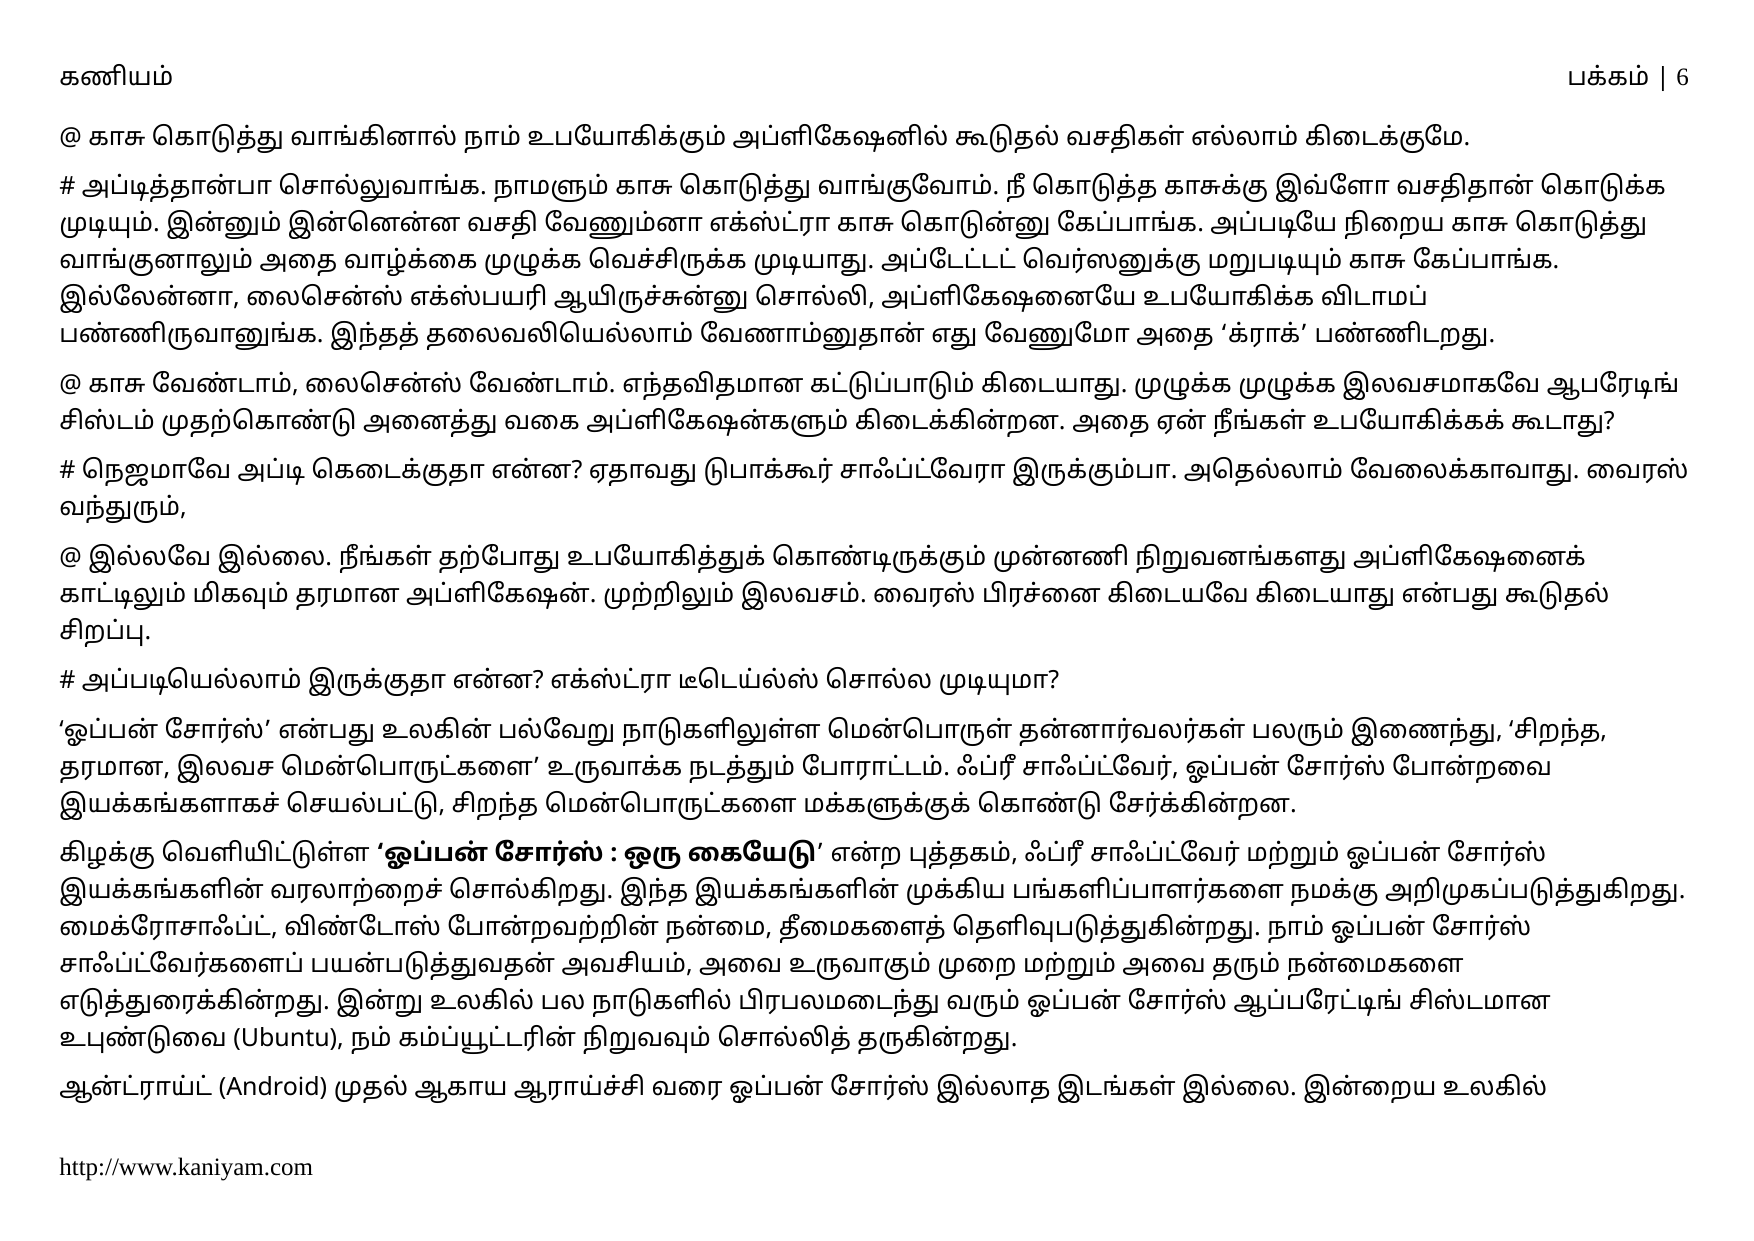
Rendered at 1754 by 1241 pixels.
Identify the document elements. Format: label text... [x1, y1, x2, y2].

text # அப்படியெல்லாம் இருக்குதா என்ன? எக்ஸ்ட்ரா டீடெய்ல்ஸ் சொல்ல முடியுமா? [59, 662, 1695, 699]
text ஆன்ட்ராய்ட் (Android) முதல் ஆகாய ஆராய்ச்சி வரை ஓப்பன் சோர்ஸ் இல்லாத இடங்கள் இல்லை. இன்றைய உலகில் [59, 1069, 1695, 1106]
text # அப்டித்தான்பா சொல்லுவாங்க. நாமளும் காசு கொடுத்து வாங்குவோம். நீ கொடுத்த காசுக்கு இவ்ளோ வசதிதான் கொடுக்க முடியும். இன்னும் இன்னென்ன வசதி வேணும்னா எக்ஸ்ட்ரா காசு கொடுன்னு கேப்பாங்க. அப்படியே நிறைய காசு கொடுத்து வாங்குனாலும் அதை வாழ்க்கை முழுக்க வெச்சிருக்க முடியாது. அப்டேட்டட் வெர்ஸனுக்கு மறுபடியும் காசு கேப்பாங்க. இல்லேன்னா, லைசென்ஸ் எக்ஸ்பயரி ஆயிருச்சுன்னு சொல்லி, அப்ளிகேஷனையே உபயோகிக்க விடாமப் பண்ணிருவானுங்க. இந்தத் தலைவலியெல்லாம் வேணாம்னுதான் எது வேணுமோ அதை ‘க்ராக்’ பண்ணிடறது. [59, 168, 1695, 353]
text @ இல்லவே இல்லை. நீங்கள் தற்போது உபயோகித்துக் கொண்டிருக்கும் முன்னணி நிறுவனங்களது அப்ளிகேஷனைக் காட்டிலும் மிகவும் தரமான அப்ளிகேஷன். முற்றிலும் இலவசம். வைரஸ் பிரச்னை கிடையவே கிடையாது என்பது கூடுதல் சிறப்பு. [59, 538, 1695, 649]
text # நெஜமாவே அப்டி கெடைக்குதா என்ன? ஏதாவது டுபாக்கூர் சாஃப்ட்வேரா இருக்கும்பா. அதெல்லாம் வேலைக்காவாது. வைரஸ் வந்துரும், [59, 452, 1695, 526]
text @ காசு வேண்டாம், லைசென்ஸ் வேண்டாம். எந்தவிதமான கட்டுப்பாடும் கிடையாது. முழுக்க முழுக்க இலவசமாகவே ஆபரேடிங் சிஸ்டம் முதற்கொண்டு அனைத்து வகை அப்ளிகேஷன்களும் கிடைக்கின்றன. அதை ஏன் நீங்கள் உபயோகிக்கக் கூடாது? [59, 365, 1695, 439]
text கிழக்கு வெளியிட்டுள்ள ‘ஓப்பன் சோர்ஸ் : ஒரு கையேடு’ என்ற புத்தகம், ஃப்ரீ சாஃப்ட்வேர் மற்றும் ஓப்பன் சோர்ஸ் இயக்கங்களின் வரலாற்றைச் சொல்கிறது. இந்த இயக்கங்களின் முக்கிய பங்களிப்பாளர்களை நமக்கு அறிமுகப்படுத்துகிறது. மைக்ரோசாஃப்ட், விண்டோஸ் போன்றவற்றின் நன்மை, தீமைகளைத் தெளிவுபடுத்துகின்றது. நாம் ஓப்பன் சோர்ஸ் சாஃப்ட்வேர்களைப் பயன்படுத்துவதன் அவசியம், அவை உருவாகும் முறை மற்றும் அவை தரும் நன்மைகளை எடுத்துரைக்கின்றது. இன்று உலகில் பல நாடுகளில் பிரபலமடைந்து வரும் ஓப்பன் சோர்ஸ் ஆப்பரேட்டிங் சிஸ்டமான உபுண்டுவை (Ubuntu), நம் கம்ப்யூட்டரின் நிறுவவும் சொல்லித் தருகின்றது. [59, 835, 1695, 1057]
text ‘ஓப்பன் சோர்ஸ்’ என்பது உலகின் பல்வேறு நாடுகளிலுள்ள மென்பொருள் தன்னார்வலர்கள் பலரும் இணைந்து, ‘சிறந்த, தரமான, இலவச மென்பொருட்களை’ உருவாக்க நடத்தும் போராட்டம். ஃப்ரீ சாஃப்ட்வேர், ஓப்பன் சோர்ஸ் போன்றவை இயக்கங்களாகச் செயல்பட்டு, சிறந்த மென்பொருட்களை மக்களுக்குக் கொண்டு சேர்க்கின்றன. [59, 711, 1695, 822]
text @ காசு கொடுத்து வாங்கினால் நாம் உபயோகிக்கும் அப்ளிகேஷனில் கூடுதல் வசதிகள் எல்லாம் கிடைக்குமே. [59, 118, 1695, 156]
